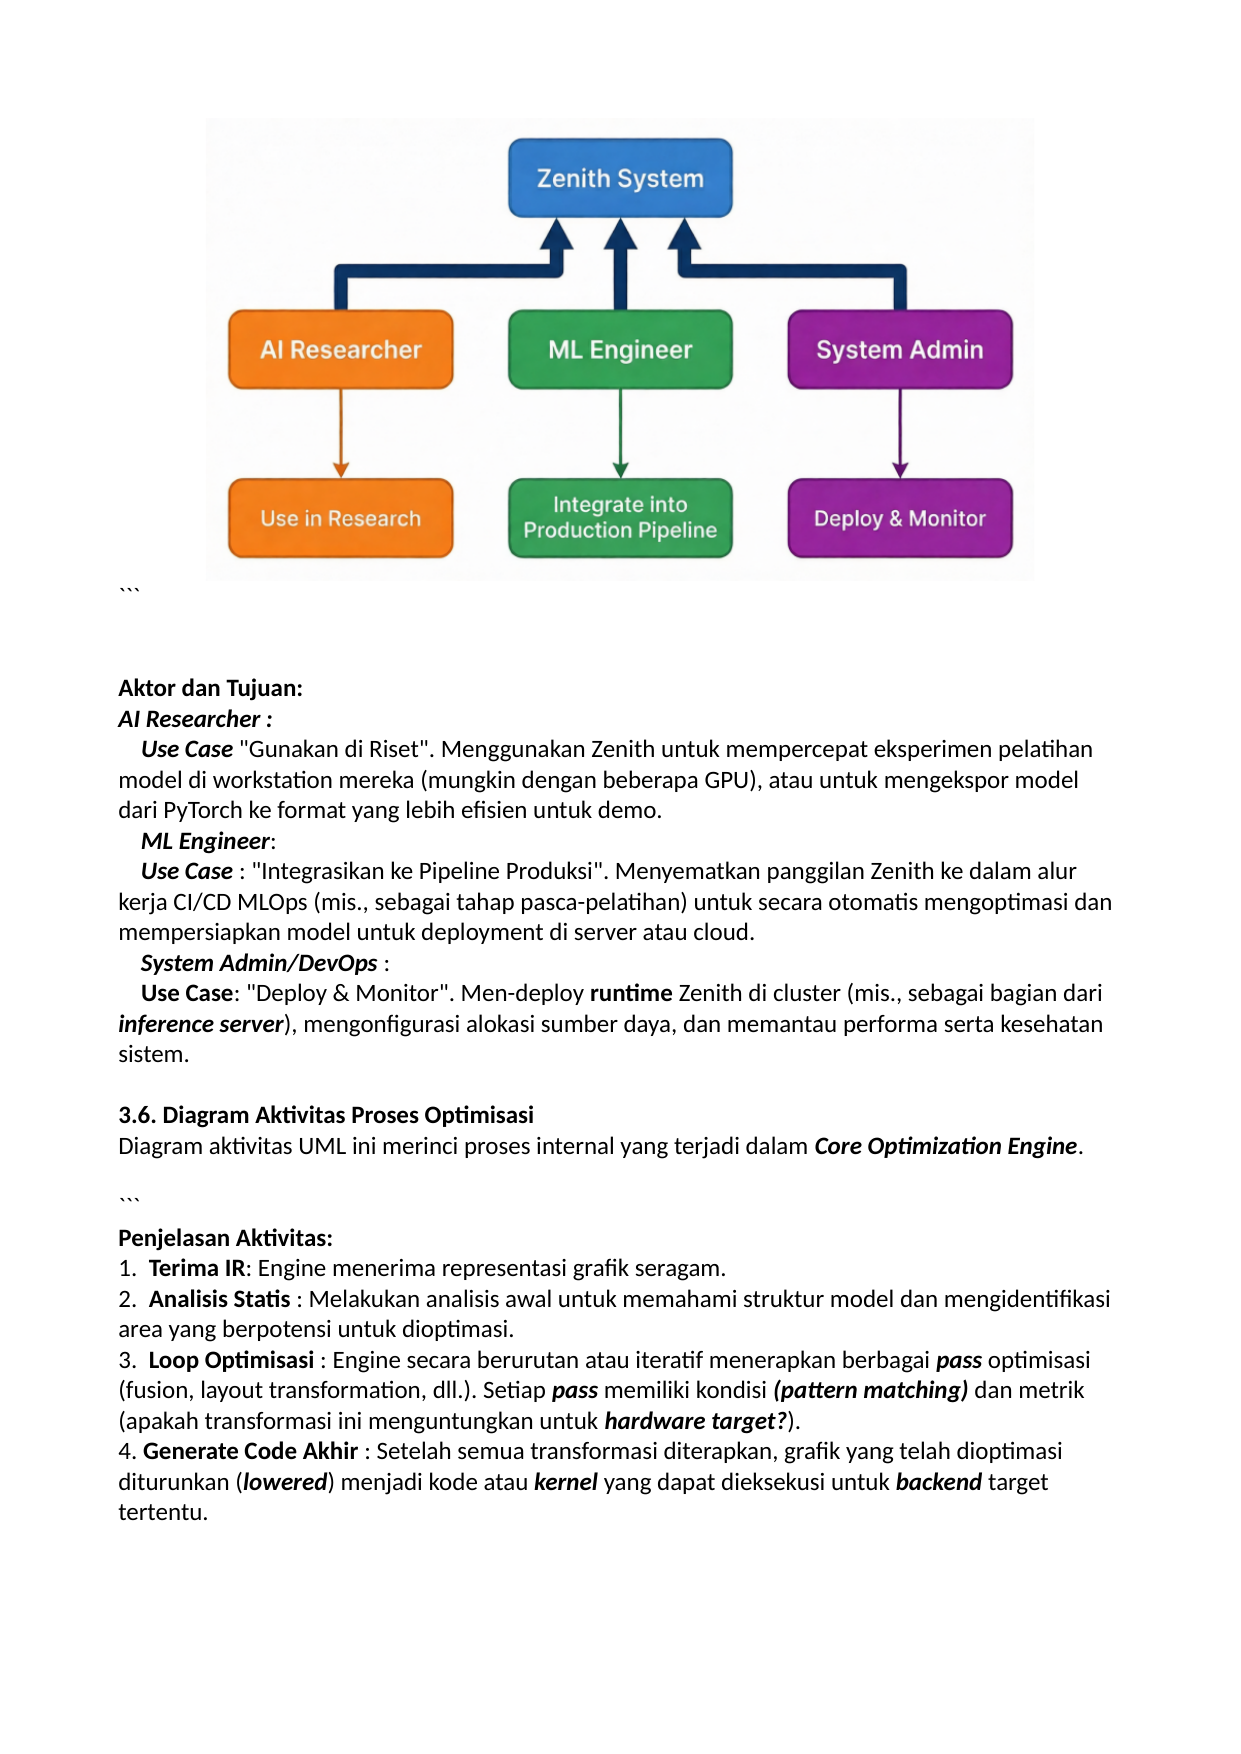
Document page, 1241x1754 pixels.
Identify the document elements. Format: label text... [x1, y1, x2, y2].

text Use Case "Gunakan di Riset". Menggunakan Zenith untuk mempercepat eksperimen pelatihan model di workstation mereka (mungkin dengan beberapa GPU), atau untuk mengekspor model dari PyTorch ke format yang lebih efisien untuk demo. [118, 733, 1122, 825]
text 1. Terima IR: Engine menerima representasi grafik seragam. [118, 1252, 1122, 1283]
picture [205, 118, 1035, 581]
text 4. Generate Code Akhir : Setelah semua transformasi diterapkan, grafik yang telah dioptimasi diturunkan (lowered) menjadi kode atau kernel yang dapat dieksekusi untuk backend target tertentu. [118, 1435, 1122, 1527]
text Diagram aktivitas UML ini merinci proses internal yang terjadi dalam Core Optimization Engine. [118, 1130, 1122, 1161]
text System Admin/DevOps : [118, 947, 1122, 977]
text AI Researcher : [118, 703, 1122, 733]
text Use Case: "Deploy & Monitor". Men-deploy runtime Zenith di cluster (mis., sebagai bagian dari inference server), mengonfigurasi alokasi sumber daya, dan memantau performa serta kesehatan sistem. [118, 977, 1122, 1069]
text [118, 1527, 1122, 1588]
text Penjelasan Aktivitas: [118, 1222, 1122, 1252]
text ``` [118, 1191, 1122, 1222]
text 2. Analisis Statis : Melakukan analisis awal untuk memahami struktur model dan mengidentifikasi area yang berpotensi untuk dioptimasi. [118, 1283, 1122, 1344]
text 3.6. Diagram Aktivitas Proses Optimisasi [118, 1099, 1122, 1130]
text Aktor dan Tujuan: [118, 672, 1122, 703]
text ``` [118, 118, 1122, 611]
text ML Engineer: [118, 825, 1122, 855]
text 3. Loop Optimisasi : Engine secara berurutan atau iteratif menerapkan berbagai pass optimisasi (fusion, layout transformation, dll.). Setiap pass memiliki kondisi (pattern matching) dan metrik (apakah transformasi ini menguntungkan untuk hardware target?). [118, 1344, 1122, 1435]
text Use Case : "Integrasikan ke Pipeline Produksi". Menyematkan panggilan Zenith ke dalam alur kerja CI/CD MLOps (mis., sebagai tahap pasca-pelatihan) untuk secara otomatis mengoptimasi dan mempersiapkan model untuk deployment di server atau cloud. [118, 855, 1122, 947]
